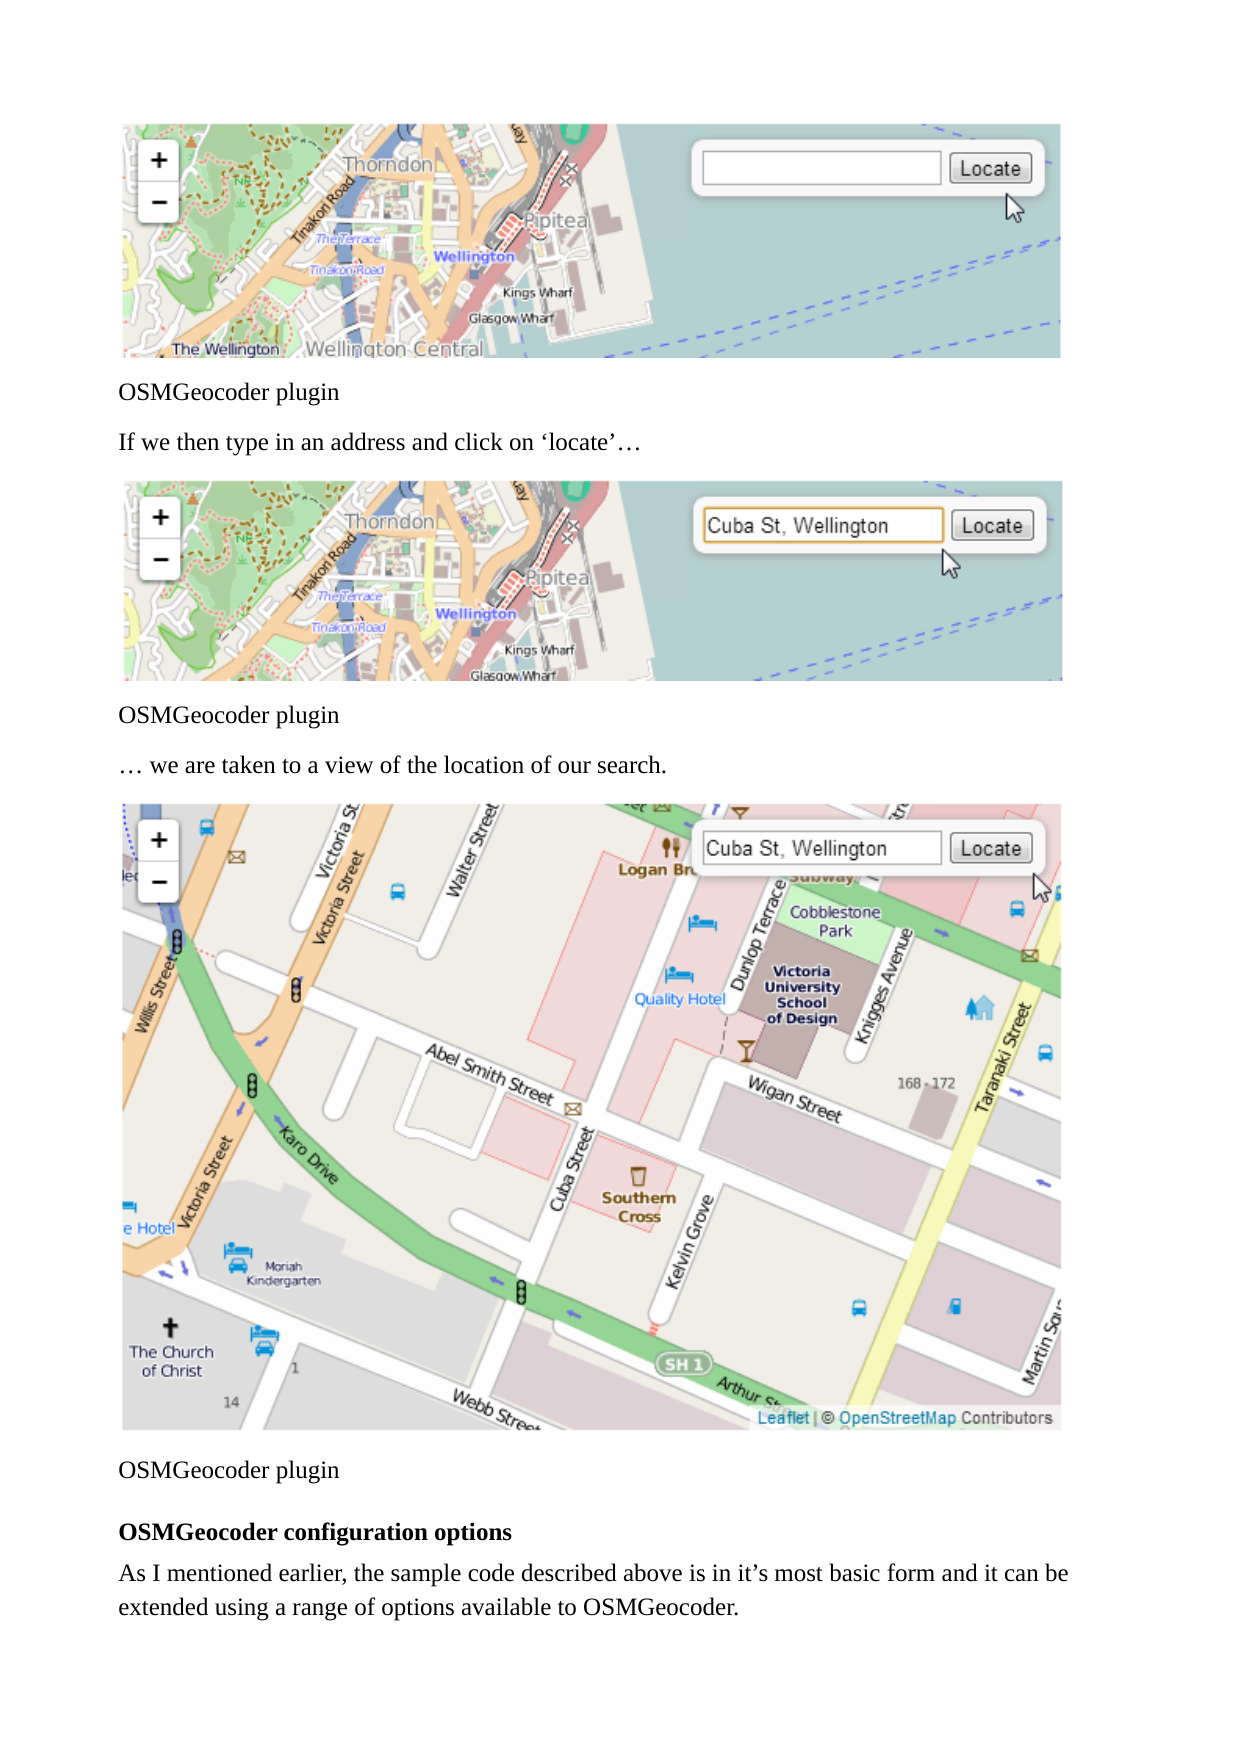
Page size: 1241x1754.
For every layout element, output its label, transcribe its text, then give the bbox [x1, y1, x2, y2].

picture [118, 475, 1072, 681]
picture [118, 118, 1067, 358]
text OSMGeocoder plugin [118, 701, 1122, 729]
subtitle OSMGeocoder configuration options [118, 1517, 1122, 1545]
text … we are taken to a view of the location of our search. [118, 750, 1122, 778]
text OSMGeocoder plugin [118, 1455, 1122, 1484]
text OSMGeocoder plugin [118, 377, 1122, 406]
text As I mentioned earlier, the sample code described above is in it’s most basic form and it can be extended using a range of options available to OSMGeocoder. [118, 1558, 1122, 1621]
picture [118, 798, 1065, 1435]
text If we then type in an address and click on ‘locate’… [118, 427, 1122, 455]
